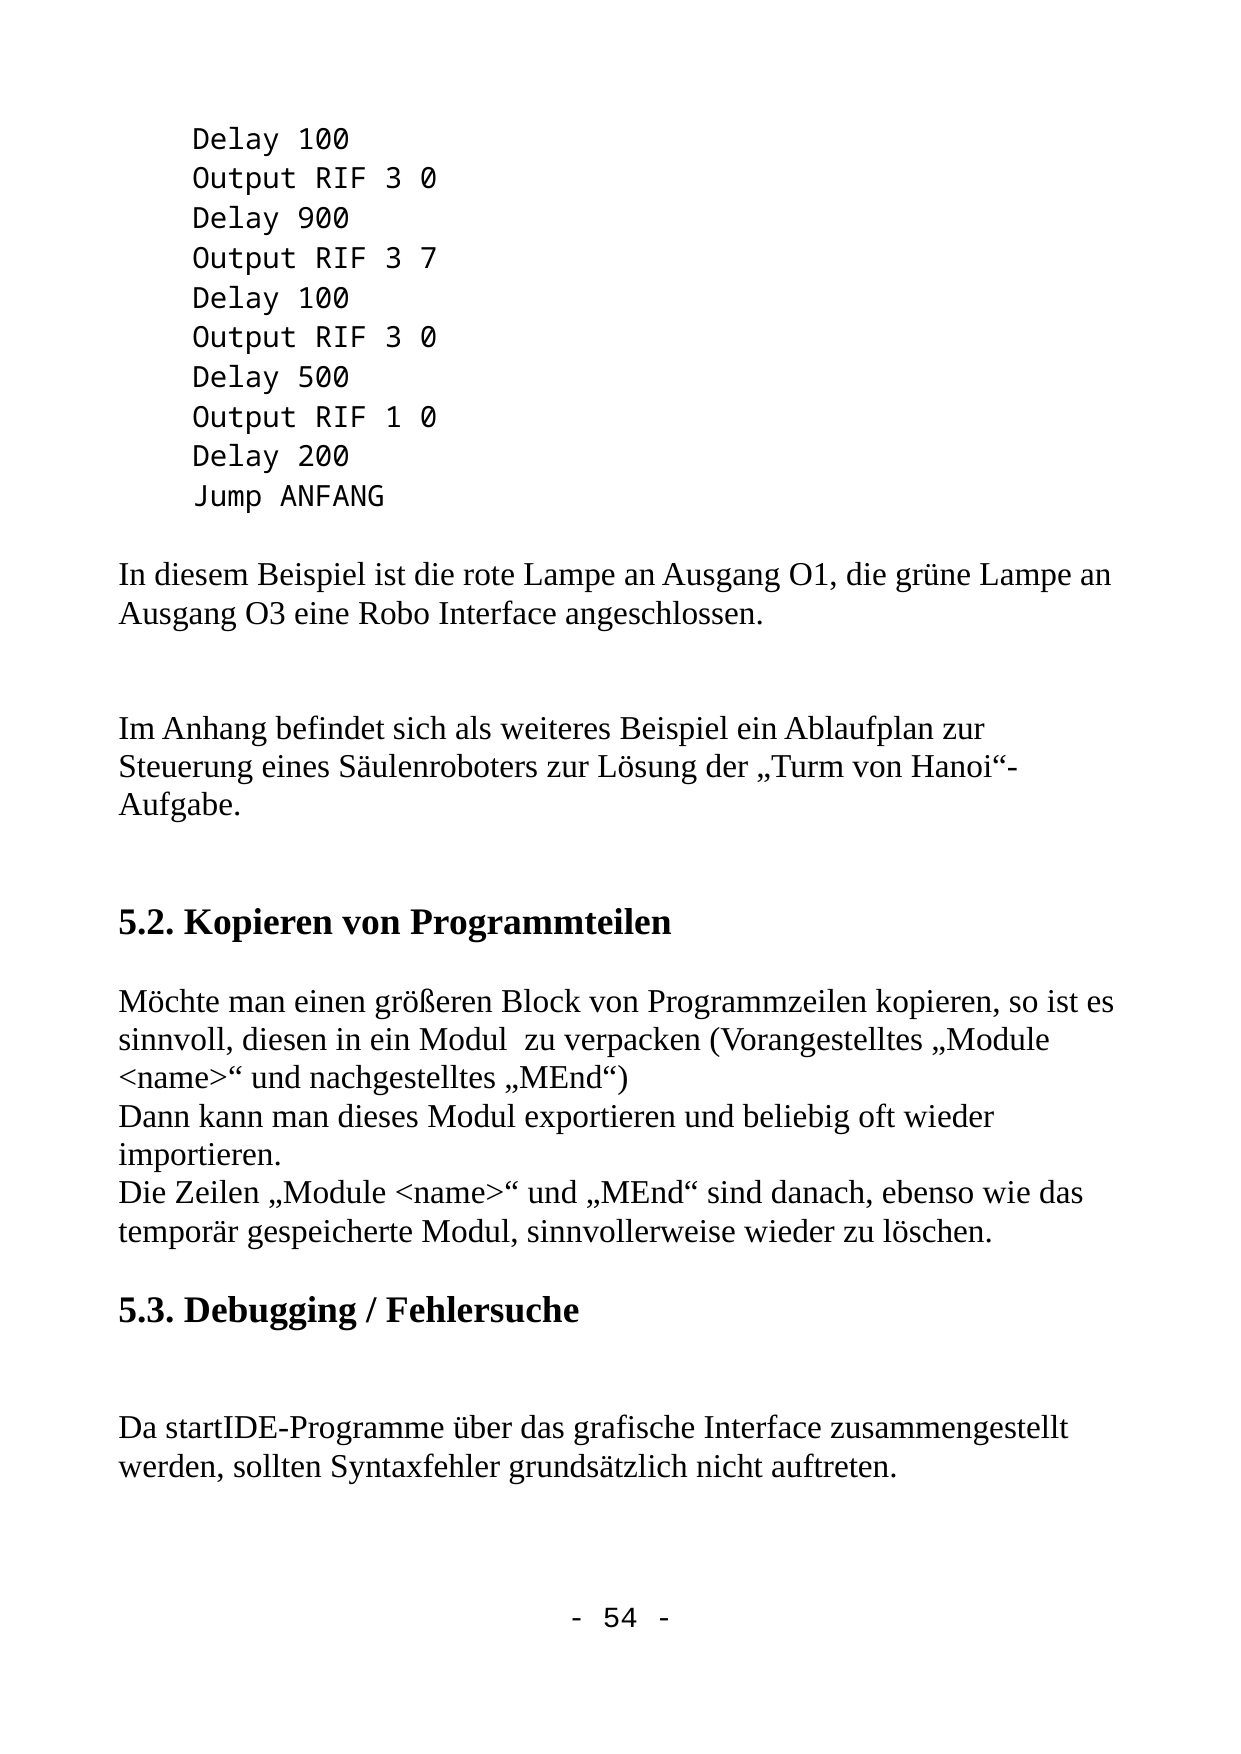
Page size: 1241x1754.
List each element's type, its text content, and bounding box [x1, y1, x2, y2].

text Möchte man einen größeren Block von Programmzeilen kopieren, so ist es sinnvoll, diesen in ein Modul zu verpacken (Vorangestelltes „Module <name>“ und nachgestelltes „MEnd“) [118, 981, 1122, 1096]
text Die Zeilen „Module <name>“ und „MEnd“ sind danach, ebenso wie das temporär gespeicherte Modul, sinnvollerweise wieder zu löschen. [118, 1173, 1122, 1249]
text 5.2. Kopieren von Programmteilen [118, 900, 1122, 943]
text Da startIDE-Programme über das grafische Interface zusammengestellt werden, sollten Syntaxfehler grundsätzlich nicht auftreten. [118, 1408, 1122, 1484]
text Jump ANFANG [118, 475, 1122, 555]
text In diesem Beispiel ist die rote Lampe an Ausgang O1, die grüne Lampe an Ausgang O3 eine Robo Interface angeschlossen. [118, 555, 1122, 631]
text Im Anhang befindet sich als weiteres Beispiel ein Ablaufplan zur Steuerung eines Säulenroboters zur Lösung der „Turm von Hanoi“-Aufgabe. [118, 708, 1122, 823]
text Dann kann man dieses Modul exportieren und beliebig oft wieder importieren. [118, 1096, 1122, 1173]
text Delay 100 Output RIF 3 0 Delay 900 Output RIF 3 7 Delay 100 Output RIF 3 0 Delay 500 Output RIF 1 0 Delay 200 [118, 118, 1122, 475]
text 5.3. Debugging / Fehlersuche [118, 1288, 1122, 1331]
